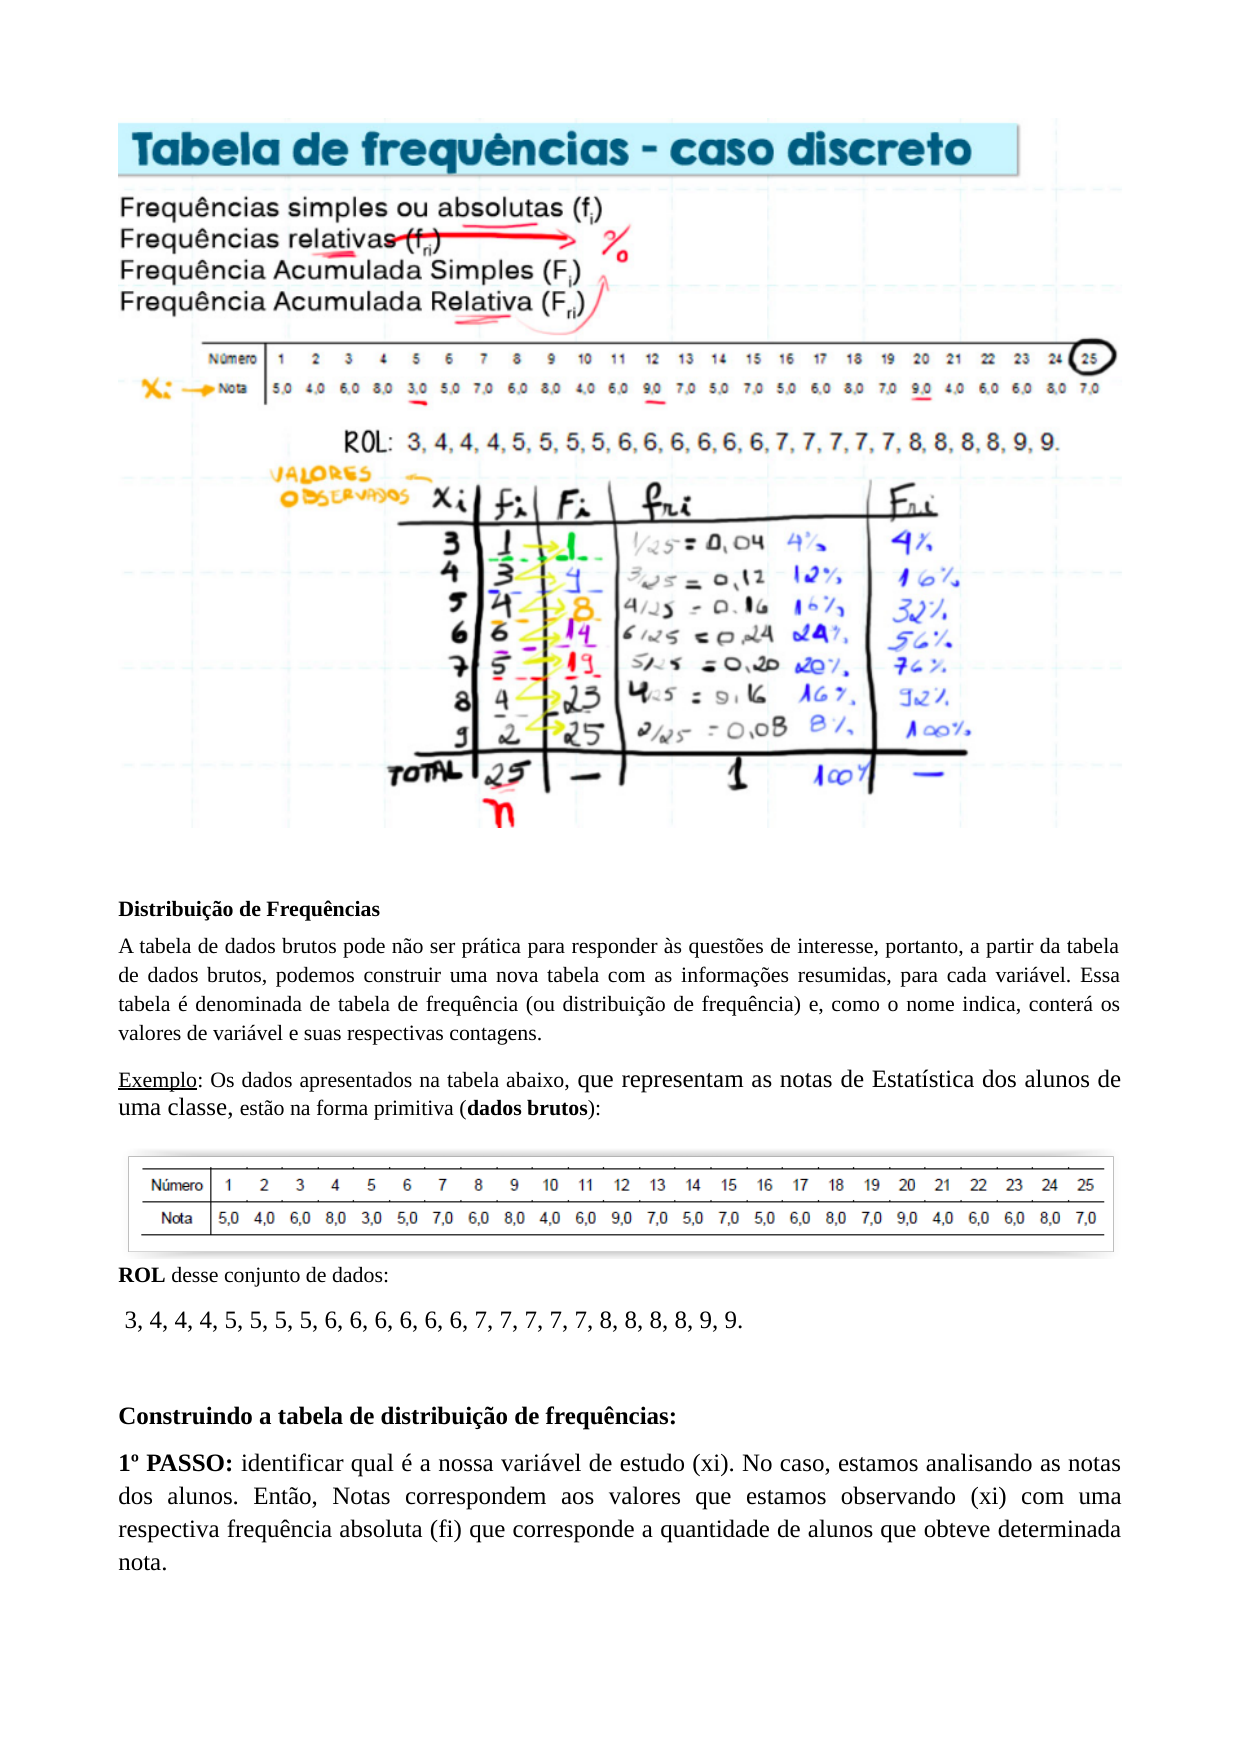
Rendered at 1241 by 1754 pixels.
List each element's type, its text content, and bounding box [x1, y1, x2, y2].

text Construindo a tabela de distribuição de frequências: [118, 1401, 1122, 1429]
subtitle Distribuição de Frequências [118, 896, 1122, 921]
text 1º PASSO: identificar qual é a nossa variável de estudo (xi). No caso, estamos analisando as notas dos alunos. Então, Notas correspondem aos valores que estamos observando (xi) com uma respectiva frequência absoluta (fi) que corresponde a quantidade de alunos que obteve determinada nota. [118, 1448, 1122, 1576]
text ROL desse conjunto de dados: [118, 1259, 1122, 1287]
picture [118, 118, 1123, 828]
text Exemplo: Os dados apresentados na tabela abaixo, que representam as notas de Estatística dos alunos de uma classe, estão na forma primitiva (dados brutos): [118, 1064, 1122, 1121]
picture [118, 1146, 1123, 1259]
text 3, 4, 4, 4, 5, 5, 5, 5, 6, 6, 6, 6, 6, 6, 7, 7, 7, 7, 7, 8, 8, 8, 8, 9, 9. [118, 1306, 1122, 1334]
text A tabela de dados brutos pode não ser prática para responder às questões de interesse, portanto, a partir da tabela de dados brutos, podemos construir uma nova tabela com as informações resumidas, para cada variável. Essa tabela é denominada de tabela de frequência (ou distribuição de frequência) e, como o nome indica, conterá os valores de variável e suas respectivas contagens. [118, 933, 1122, 1045]
